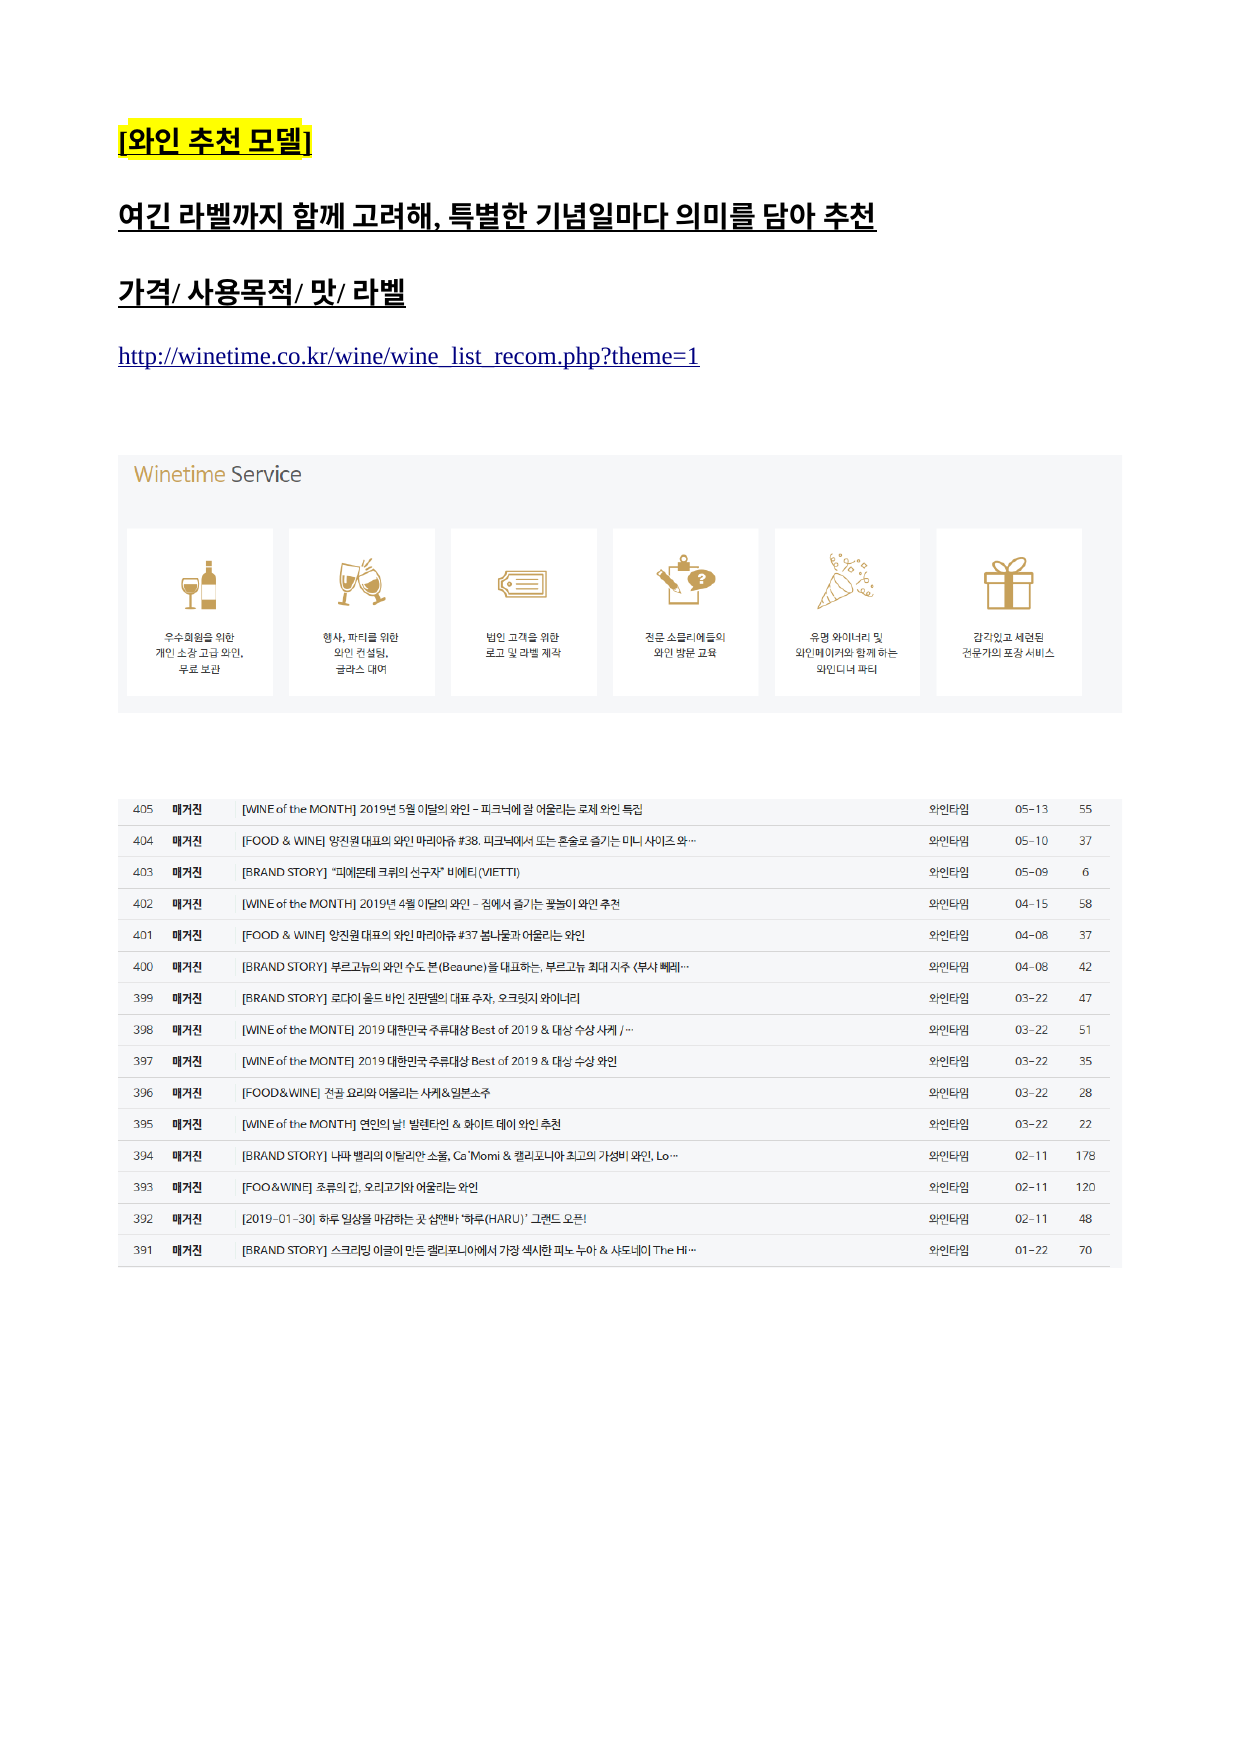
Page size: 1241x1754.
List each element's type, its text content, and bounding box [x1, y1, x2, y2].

picture [118, 455, 1123, 713]
text 가격/ 사용목적/ 맛/ 라벨 [118, 270, 1122, 312]
text http://winetime.co.kr/wine/wine_list_recom.php?theme=1 [118, 341, 1122, 369]
text 여긴 라벨까지 함께 고려해, 특별한 기념일마다 의미를 담아 추천 [118, 194, 1122, 236]
picture [118, 799, 1123, 1268]
text [와인 추천 모델] [118, 118, 1122, 160]
